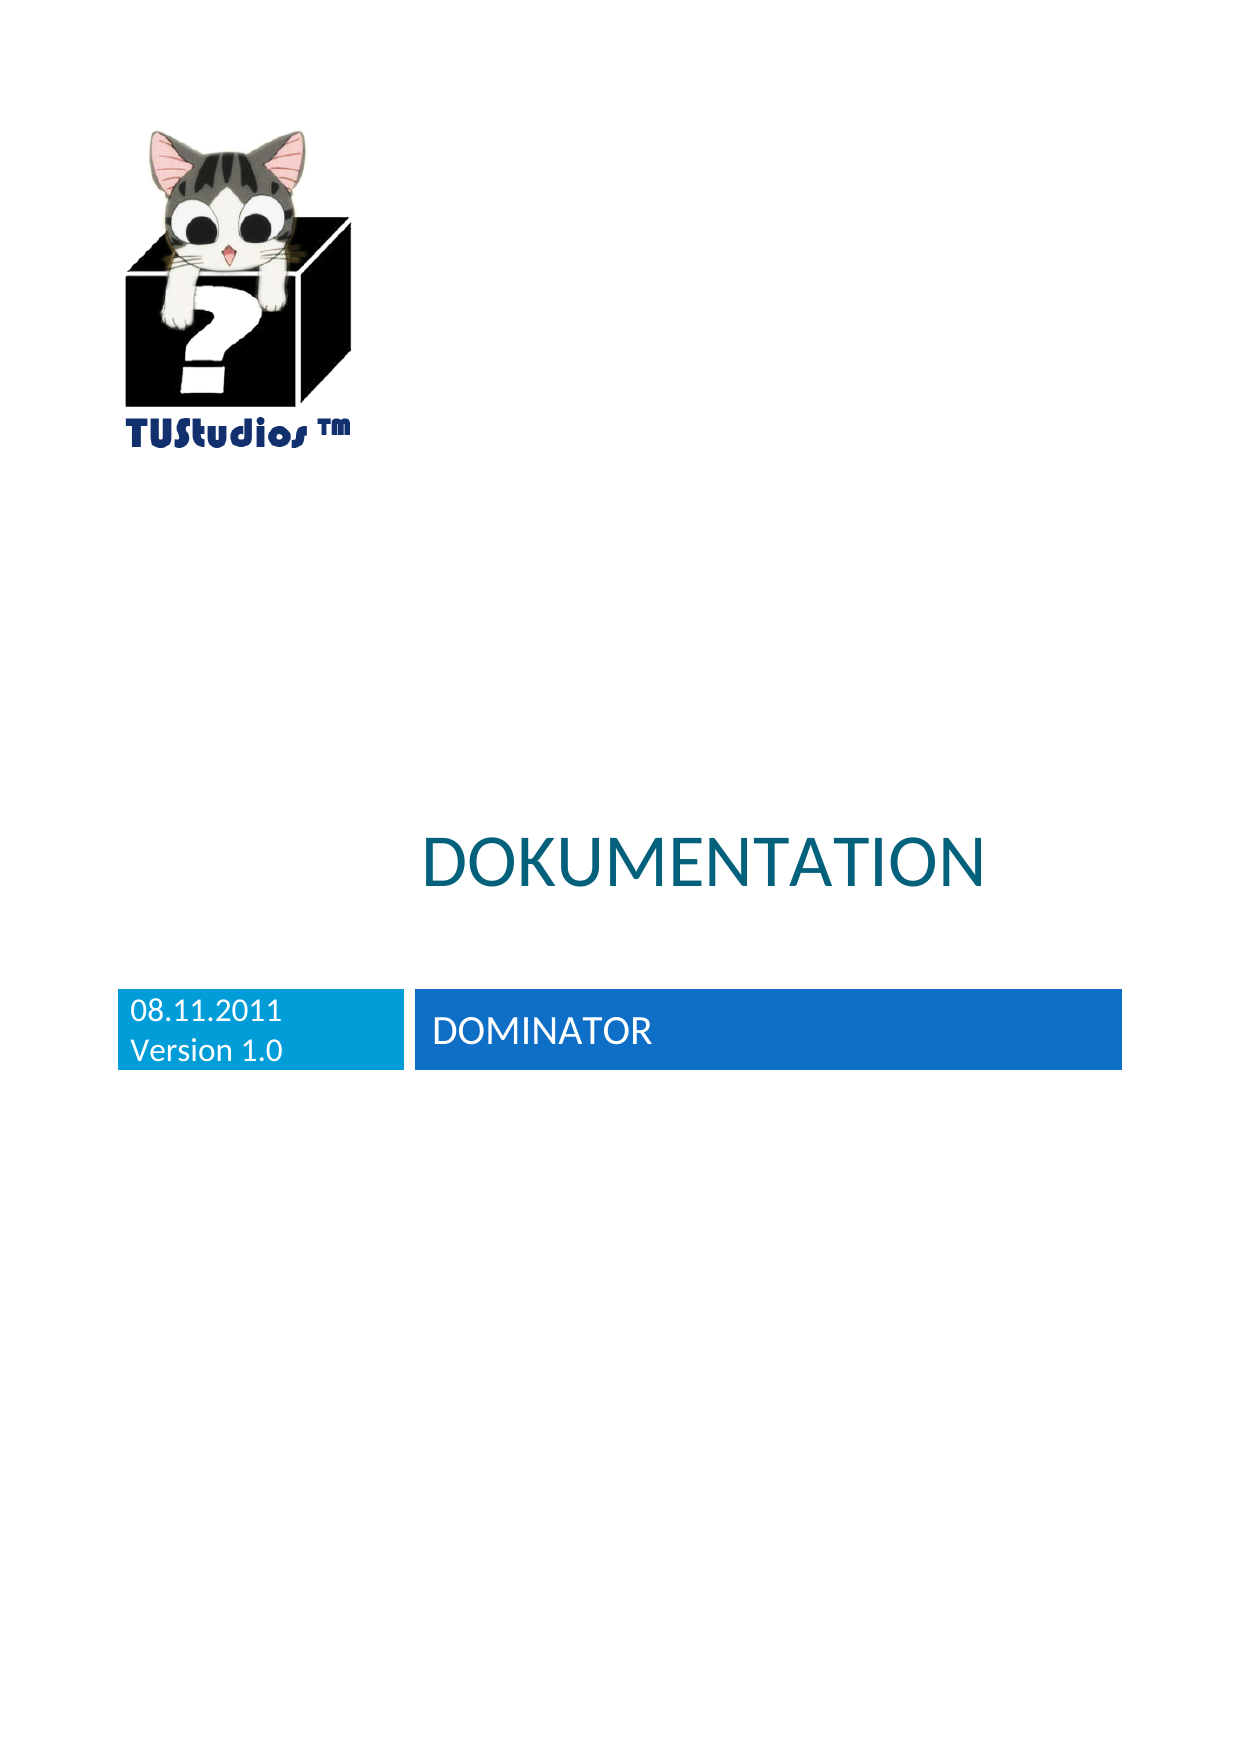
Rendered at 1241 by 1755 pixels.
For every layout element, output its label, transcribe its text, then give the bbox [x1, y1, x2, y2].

table_cell 08.11.2011 Version 1.0 [118, 989, 404, 1070]
table_header Dokumentation [409, 504, 1122, 917]
table_header [118, 504, 409, 917]
table_cell [409, 1070, 1122, 1161]
picture [118, 123, 356, 453]
table_cell DOMINATOR [415, 989, 1122, 1070]
table_cell [118, 1070, 409, 1161]
table_cell [409, 917, 1122, 989]
table_cell [118, 917, 409, 989]
